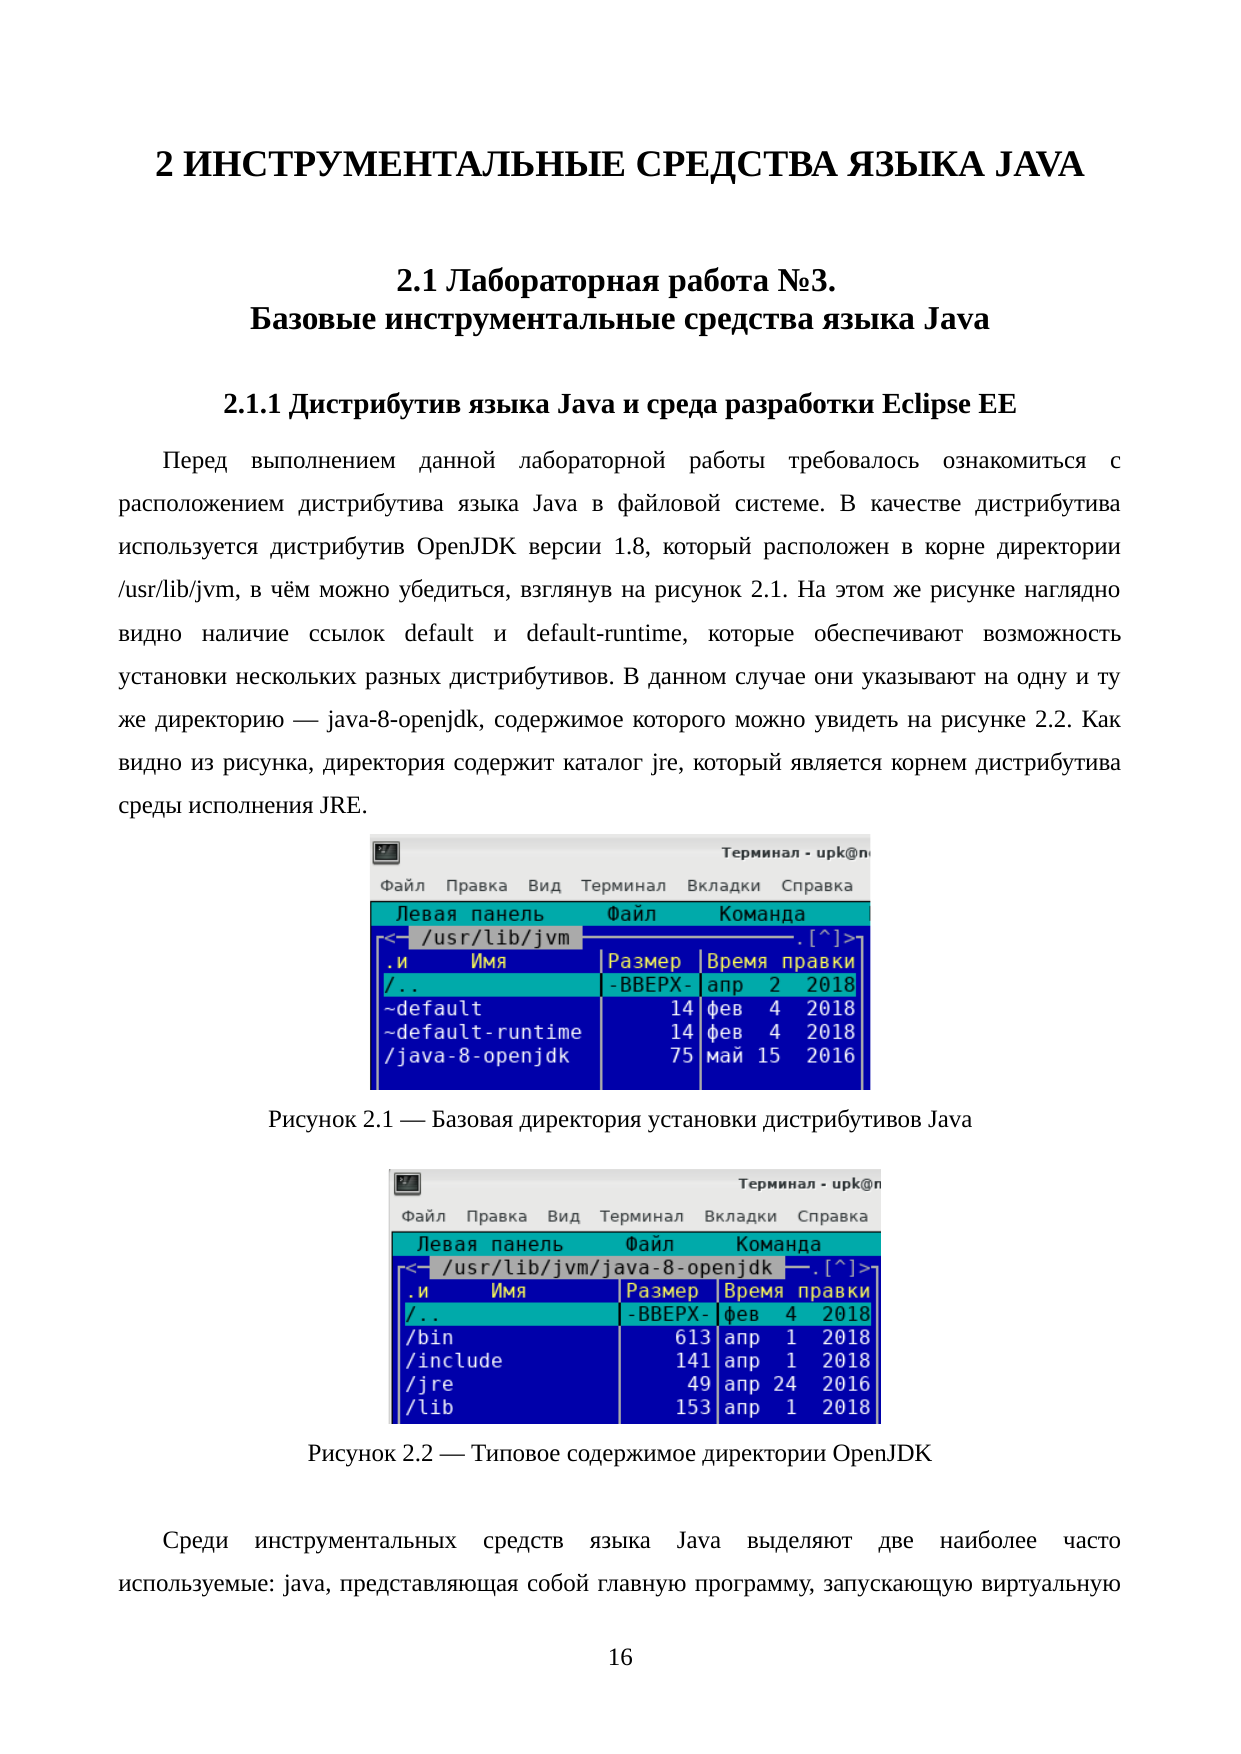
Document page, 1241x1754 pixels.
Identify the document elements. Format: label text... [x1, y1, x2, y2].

picture [369, 834, 871, 1090]
subtitle 2 ИНСТРУМЕНТАЛЬНЫЕ СРЕДСТВА ЯЗЫКА JAVA [118, 142, 1122, 185]
text Рисунок 2.1 — Базовая директория установки дистрибутивов Java [118, 833, 1122, 1133]
text Среди инструментальных средств языка Java выделяют две наиболее часто используемые: java, представляющая собой главную программу, запускающую виртуальную [118, 1525, 1122, 1597]
subtitle 2.1 Лабораторная работа №3. Базовые инструментальные средства языка Java [118, 260, 1122, 337]
picture [388, 1169, 881, 1424]
text Перед выполнением данной лабораторной работы требовалось ознакомиться с расположением дистрибутива языка Java в файловой системе. В качестве дистрибутива используется дистрибутив OpenJDK версии 1.8, который расположен в корне директории /usr/lib/jvm, в чём можно убедиться, взглянув на рисунок 2.1. На этом же рисунке наглядно видно наличие ссылок default и default-runtime, которые обеспечивают возможность установки нескольких разных дистрибутивов. В данном случае они указывают на одну и ту же директорию — java-8-openjdk, содержимое которого можно увидеть на рисунке 2.2. Как видно из рисунка, директория содержит каталог jre, который является корнем дистрибутива среды исполнения JRE. [118, 445, 1122, 819]
text Рисунок 2.2 — Типовое содержимое директории OpenJDK [118, 1147, 1122, 1467]
subtitle 2.1.1 Дистрибутив языка Java и среда разработки Eclipse EE [118, 387, 1122, 420]
